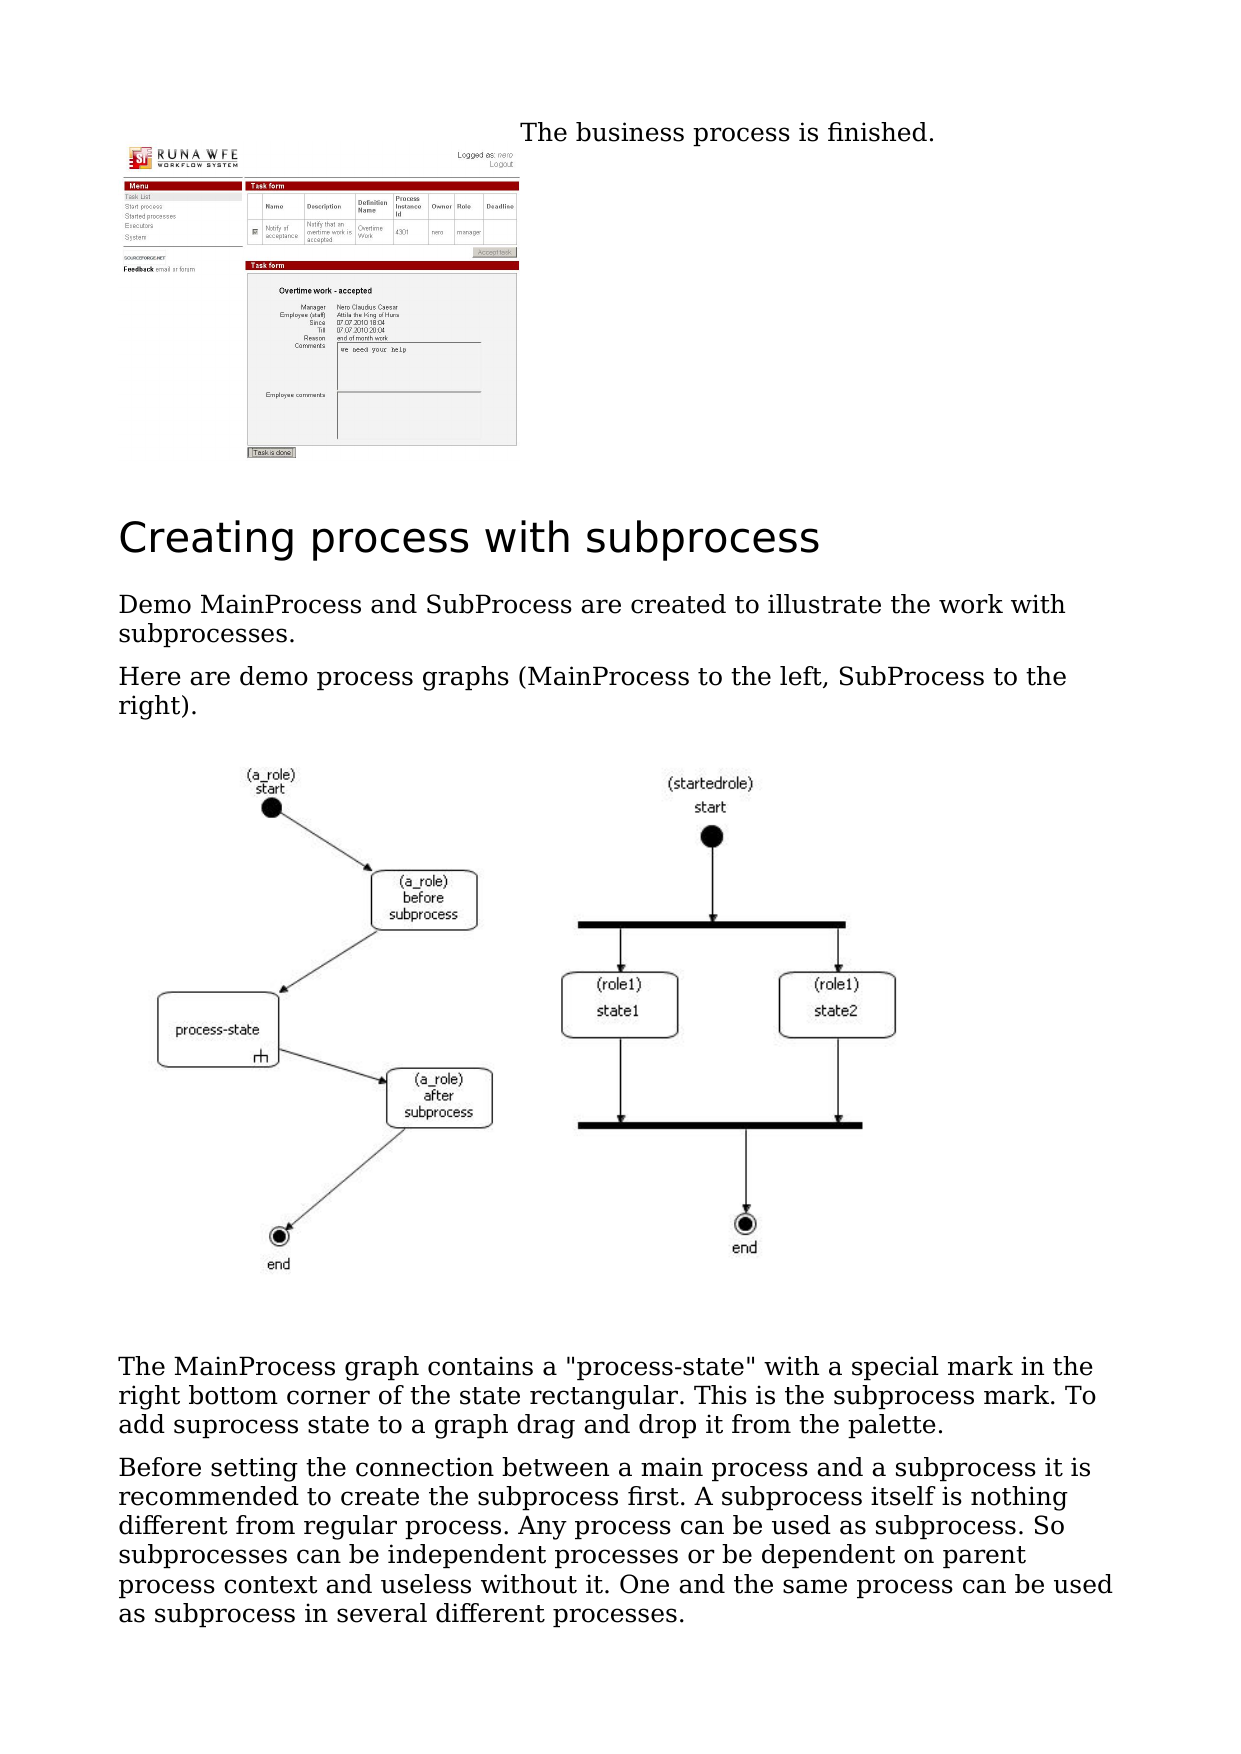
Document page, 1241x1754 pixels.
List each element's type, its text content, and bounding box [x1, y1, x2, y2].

text Before setting the connection between a main process and a subprocess it is recommended to create the subprocess first. A subprocess itself is nothing different from regular process. Any process can be used as subprocess. So subprocesses can be independent processes or be dependent on parent process context and useless without it. One and the same process can be used as subprocess in several different processes. [118, 1453, 1122, 1628]
text Demo MainProcess and SubProcess are created to illustrate the work with subprocesses. [118, 590, 1122, 649]
subtitle Creating process with subprocess [118, 513, 1122, 562]
text The business process is finished. [118, 118, 1122, 461]
text The MainProcess graph contains a "process-state" with a special mark in the right bottom corner of the state rectangular. This is the subprocess mark. To add suprocess state to a graph drag and drop it from the palette. [118, 1352, 1122, 1440]
picture [118, 141, 521, 461]
text Here are demo process graphs (MainProcess to the left, SubProcess to the right). [118, 662, 1122, 721]
